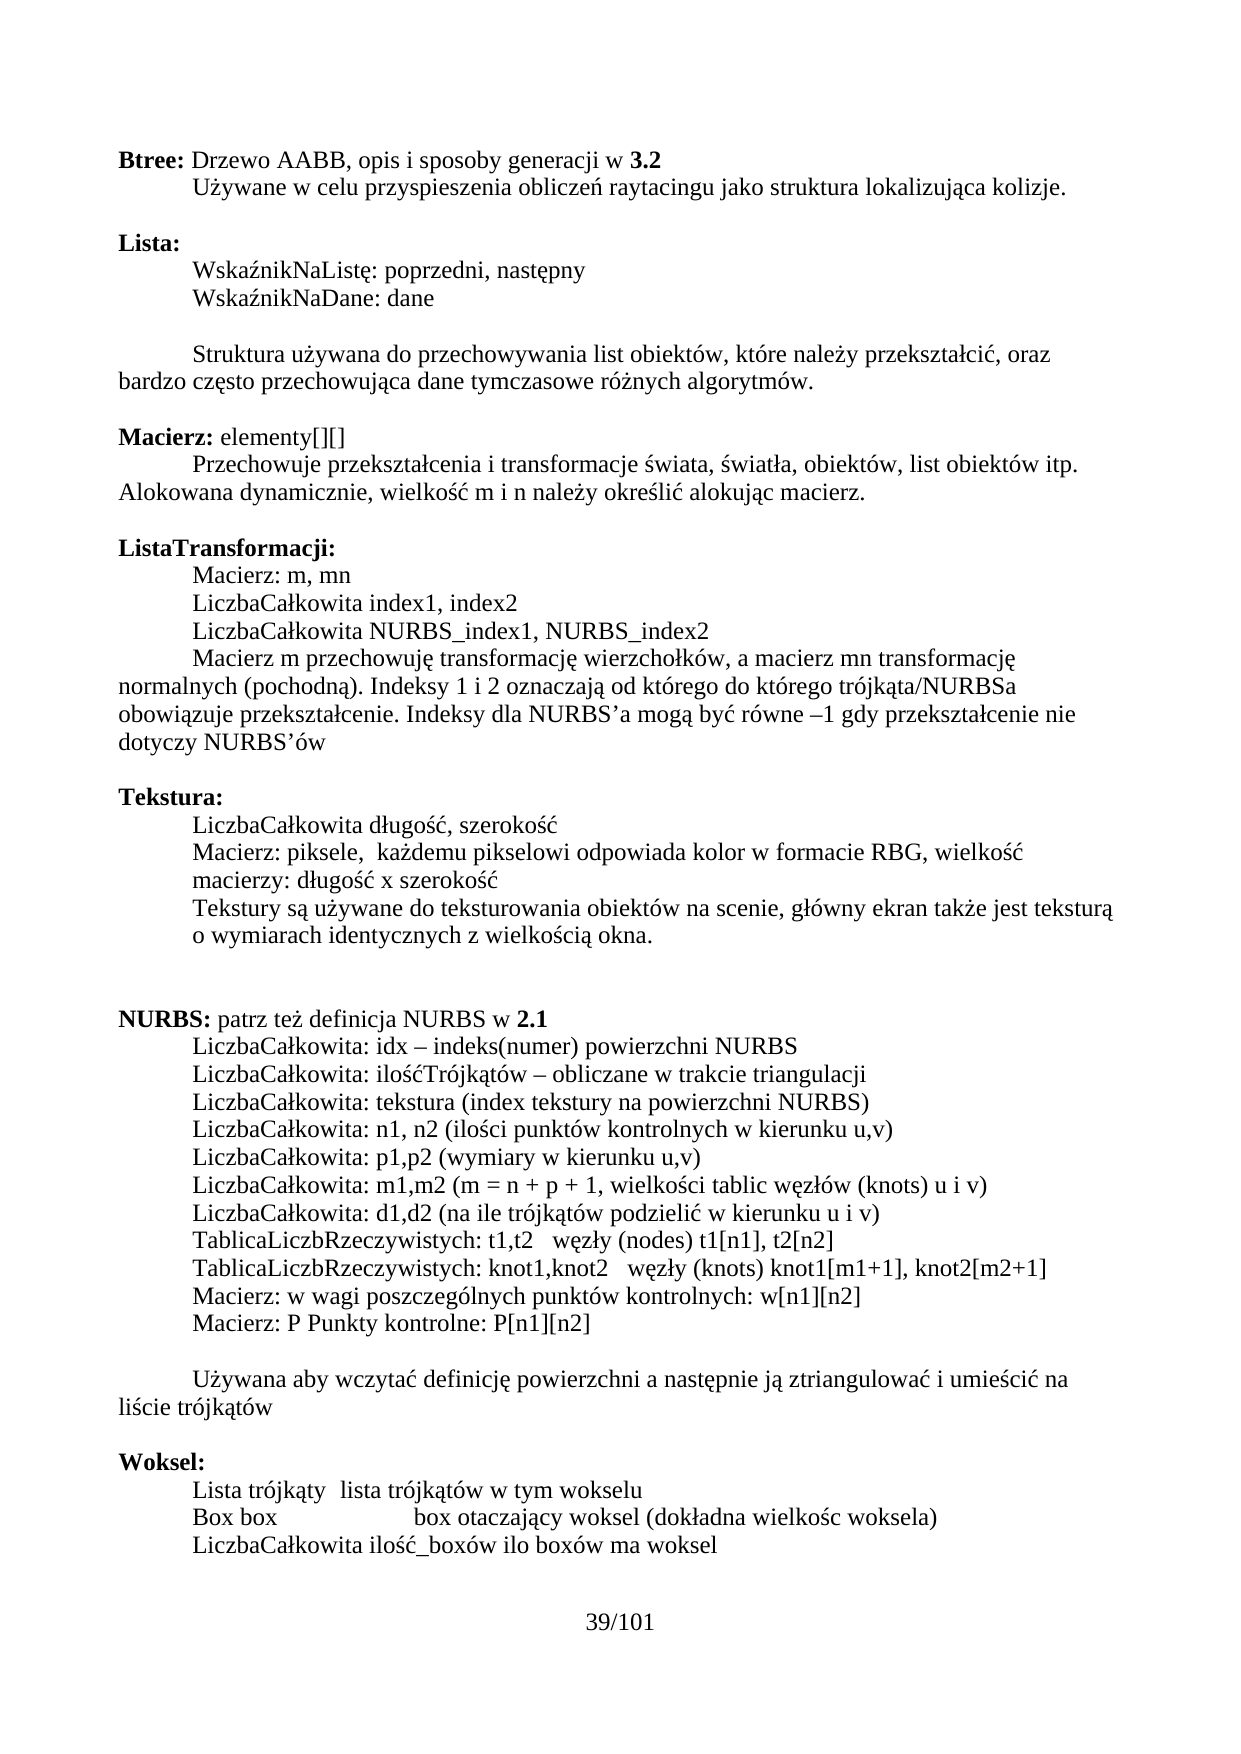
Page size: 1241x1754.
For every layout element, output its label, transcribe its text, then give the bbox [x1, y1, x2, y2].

text Box box box otaczający woksel (dokładna wielkośc woksela) [118, 1503, 1122, 1531]
text TablicaLiczbRzeczywistych: knot1,knot2 węzły (knots) knot1[m1+1], knot2[m2+1] [118, 1254, 1122, 1282]
text Tekstury są używane do teksturowania obiektów na scenie, główny ekran także jest teksturą o wymiarach identycznych z wielkością okna. [192, 894, 1122, 949]
text Macierz: elementy[][] [118, 423, 1122, 451]
text Przechowuje przekształcenia i transformacje świata, światła, obiektów, list obiektów itp. Alokowana dynamicznie, wielkość m i n należy określić alokując macierz. [118, 451, 1122, 506]
text LiczbaCałkowita długość, szerokość [118, 811, 1122, 838]
text LiczbaCałkowita: idx – indeks(numer) powierzchni NURBS [118, 1032, 1122, 1060]
text Tekstura: [118, 783, 1122, 811]
text Macierz: w wagi poszczególnych punktów kontrolnych: w[n1][n2] [118, 1282, 1122, 1309]
text Woksel: [118, 1448, 1122, 1476]
text Używana aby wczytać definicję powierzchni a następnie ją ztriangulować i umieścić na liście trójkątów [118, 1365, 1122, 1420]
text WskaźnikNaListę: poprzedni, następny [118, 257, 1122, 284]
text Lista trójkąty lista trójkątów w tym wokselu [118, 1476, 1122, 1503]
text WskaźnikNaDane: dane [118, 284, 1122, 312]
text Macierz: m, mn [118, 561, 1122, 589]
text TablicaLiczbRzeczywistych: t1,t2 węzły (nodes) t1[n1], t2[n2] [118, 1226, 1122, 1254]
text LiczbaCałkowita: n1, n2 (ilości punktów kontrolnych w kierunku u,v) [118, 1116, 1122, 1143]
text Używane w celu przyspieszenia obliczeń raytacingu jako struktura lokalizująca kolizje. [118, 173, 1122, 201]
text LiczbaCałkowita index1, index2 [118, 589, 1122, 617]
text Lista: [118, 229, 1122, 257]
text LiczbaCałkowita: ilośćTrójkątów – obliczane w trakcie triangulacji [118, 1060, 1122, 1088]
text LiczbaCałkowita NURBS_index1, NURBS_index2 [118, 617, 1122, 644]
text LiczbaCałkowita: p1,p2 (wymiary w kierunku u,v) [118, 1143, 1122, 1171]
text Struktura używana do przechowywania list obiektów, które należy przekształcić, oraz bardzo często przechowująca dane tymczasowe różnych algorytmów. [118, 340, 1122, 395]
text LiczbaCałkowita: m1,m2 (m = n + p + 1, wielkości tablic węzłów (knots) u i v) [118, 1171, 1122, 1199]
text ListaTransformacji: [118, 534, 1122, 561]
text LiczbaCałkowita ilość_boxów ilo boxów ma woksel [118, 1531, 1122, 1559]
text NURBS: patrz też definicja NURBS w 2.1 [118, 1005, 1122, 1032]
text Macierz m przechowuję transformację wierzchołków, a macierz mn transformację normalnych (pochodną). Indeksy 1 i 2 oznaczają od którego do którego trójkąta/NURBSa obowiązuje przekształcenie. Indeksy dla NURBS’a mogą być równe –1 gdy przekształcenie nie dotyczy NURBS’ów [118, 644, 1122, 755]
text Btree: Drzewo AABB, opis i sposoby generacji w 3.2 [118, 146, 1122, 173]
text Macierz: P Punkty kontrolne: P[n1][n2] [118, 1309, 1122, 1337]
text LiczbaCałkowita: d1,d2 (na ile trójkątów podzielić w kierunku u i v) [118, 1199, 1122, 1226]
text Macierz: piksele, każdemu pikselowi odpowiada kolor w formacie RBG, wielkość macierzy: długość x szerokość [192, 838, 1122, 894]
text LiczbaCałkowita: tekstura (index tekstury na powierzchni NURBS) [118, 1088, 1122, 1116]
